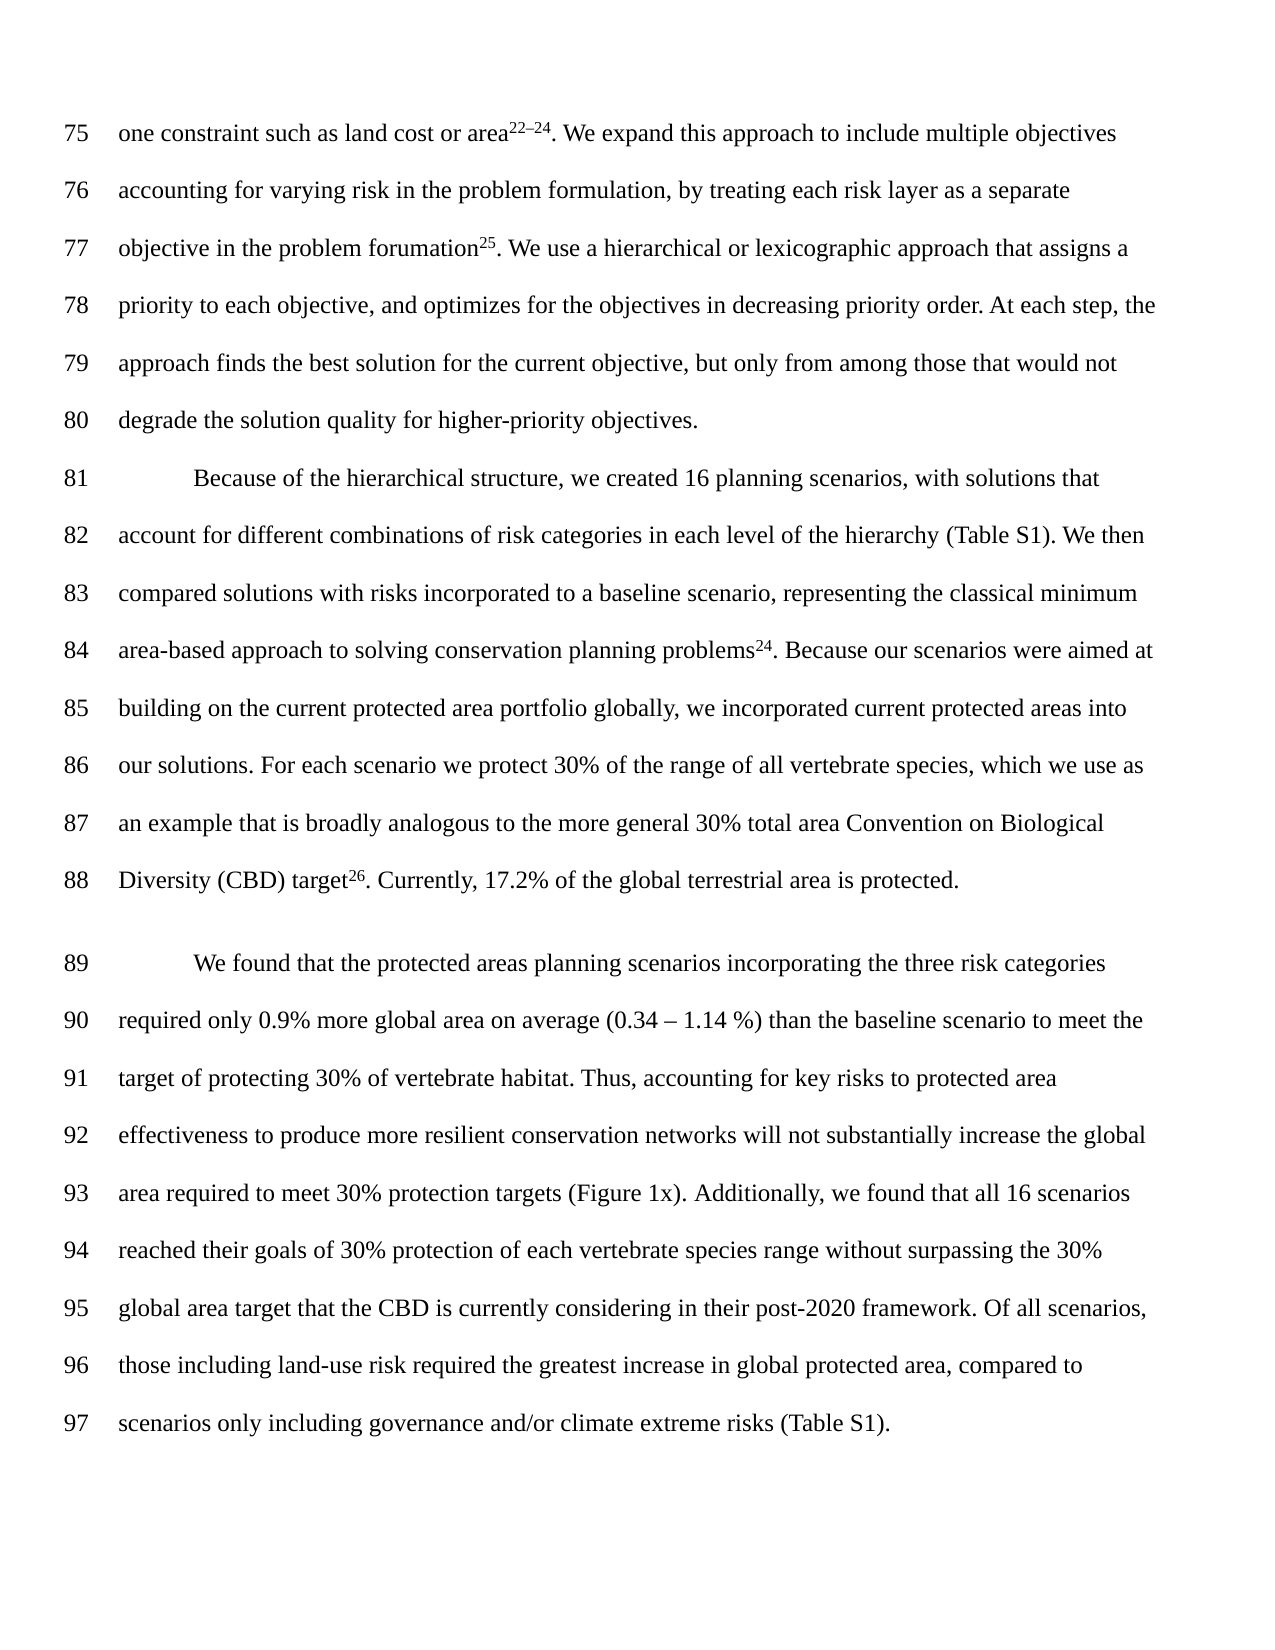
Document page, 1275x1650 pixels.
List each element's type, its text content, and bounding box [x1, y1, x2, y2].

text We found that the protected areas planning scenarios incorporating the three risk categories required only 0.9% more global area on average (0.34 – 1.14 %) than the baseline scenario to meet the target of protecting 30% of vertebrate habitat. Thus, accounting for key risks to protected area effectiveness to produce more resilient conservation networks will not substantially increase the global area required to meet 30% protection targets (Figure 1x). Additionally, we found that all 16 scenarios reached their goals of 30% protection of each vertebrate species range without surpassing the 30% global area target that the CBD is currently considering in their post-2020 framework. Of all scenarios, those including land-use risk required the greatest increase in global protected area, compared to scenarios only including governance and/or climate extreme risks (Table S1). [118, 948, 1157, 1437]
text Because of the hierarchical structure, we created 16 planning scenarios, with solutions that account for different combinations of risk categories in each level of the hierarchy (Table S1). We then compared solutions with risks incorporated to a baseline scenario, representing the classical minimum area-based approach to solving conservation planning problems24. Because our scenarios were aimed at building on the current protected area portfolio globally, we incorporated current protected areas into our solutions. For each scenario we protect 30% of the range of all vertebrate species, which we use as an example that is broadly analogous to the more general 30% total area Convention on Biological Diversity (CBD) target26. Currently, 17.2% of the global terrestrial area is protected. [118, 463, 1157, 894]
text one constraint such as land cost or area22–24. We expand this approach to include multiple objectives accounting for varying risk in the problem formulation, by treating each risk layer as a separate objective in the problem forumation25. We use a hierarchical or lexicographic approach that assigns a priority to each objective, and optimizes for the objectives in decreasing priority order. At each step, the approach finds the best solution for the current objective, but only from among those that would not degrade the solution quality for higher-priority objectives. [118, 118, 1157, 434]
